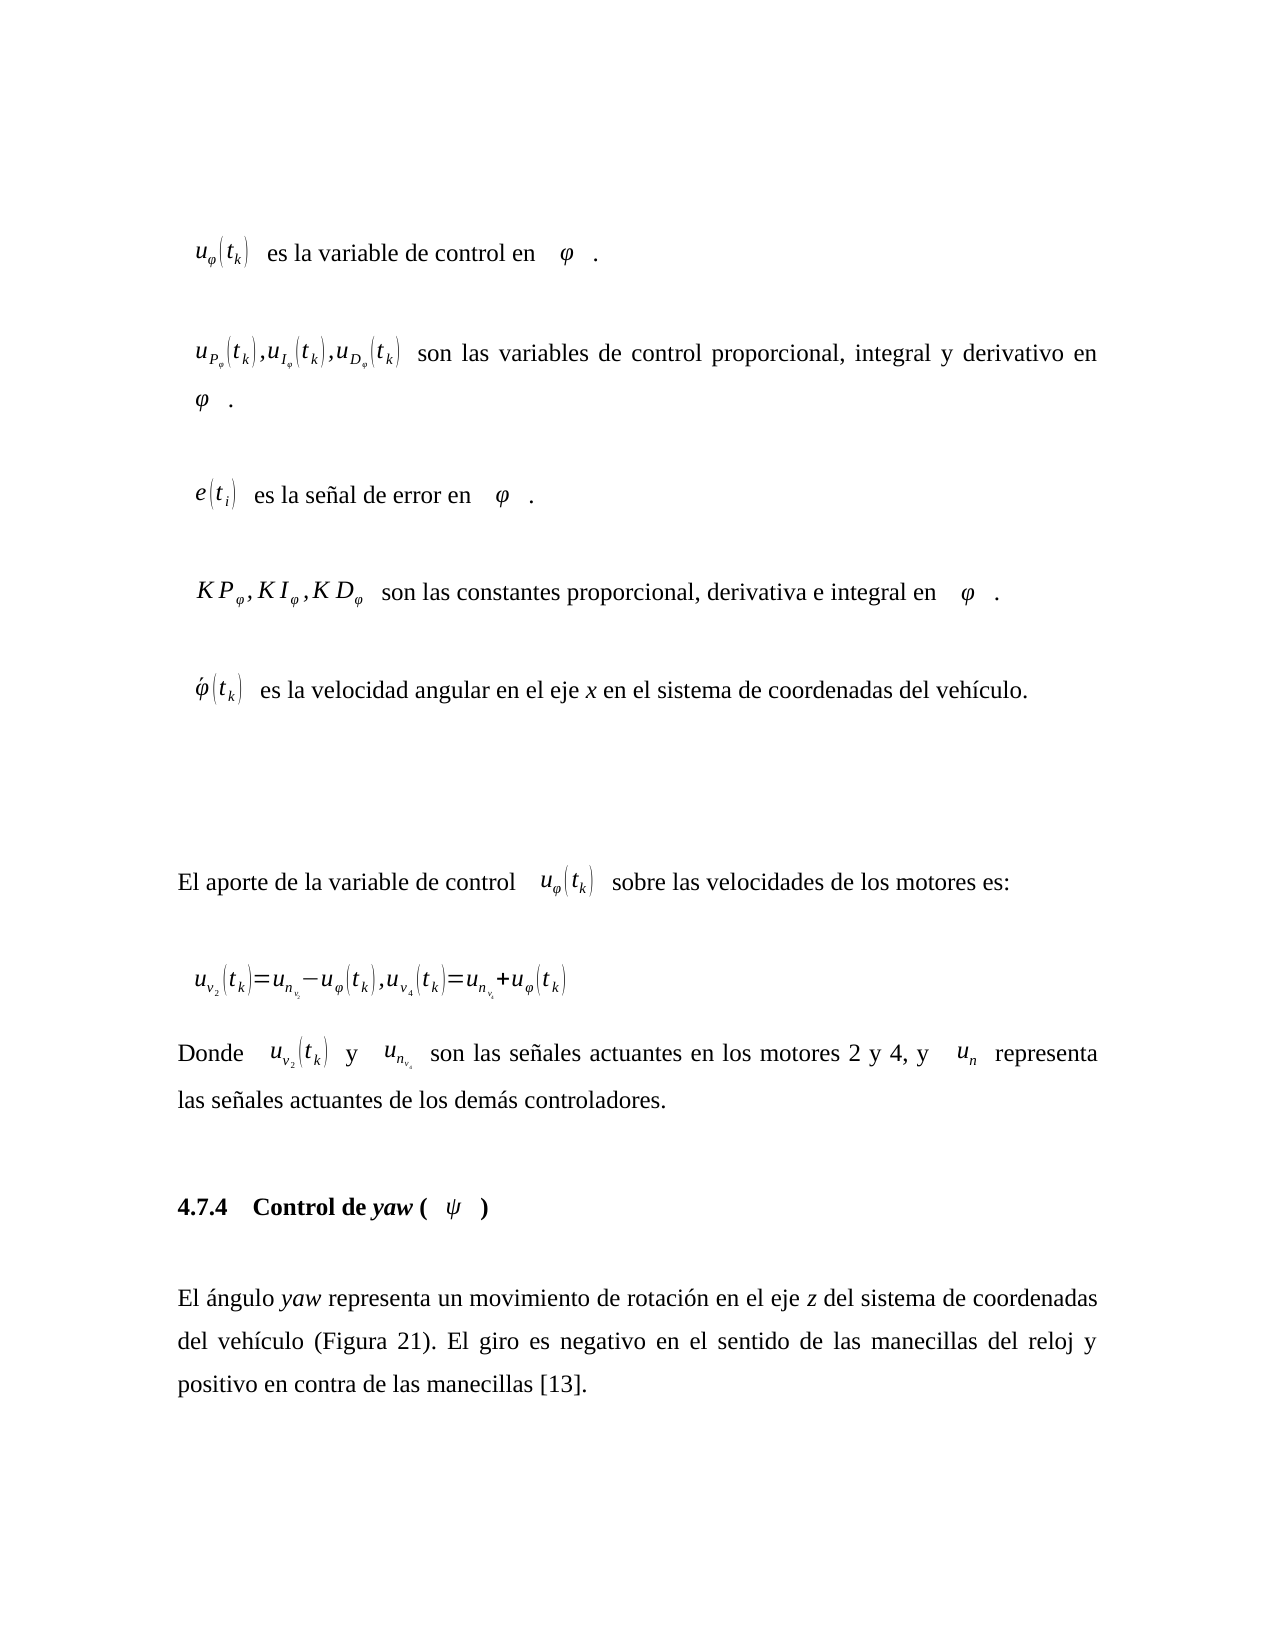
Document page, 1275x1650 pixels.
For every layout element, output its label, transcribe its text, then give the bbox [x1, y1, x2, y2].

text son las variables de control proporcional, integral y derivativo en . [177, 334, 1098, 413]
text El ángulo yaw representa un movimiento de rotación en el eje z del sistema de coordenadas del vehículo (Figura 21). El giro es negativo en el sentido de las manecillas del reloj y positivo en contra de las manecillas [13]. [177, 1283, 1098, 1398]
table_header [165, 963, 1026, 1035]
table_header [1026, 963, 1128, 1035]
text Donde y son las señales actuantes en los motores 2 y 4, y representa las señales actuantes de los demás controladores. [177, 1035, 1098, 1113]
subtitle Control de yaw () [177, 1192, 1098, 1221]
text es la señal de error en . [177, 477, 1098, 512]
text es la velocidad angular en el eje x en el sistema de coordenadas del vehículo. [177, 672, 1098, 707]
text es la variable de control en . [177, 235, 1098, 270]
text El aporte de la variable de control sobre las velocidades de los motores es: [177, 864, 1098, 899]
text son las constantes proporcional, derivativa e integral en . [177, 576, 1098, 608]
